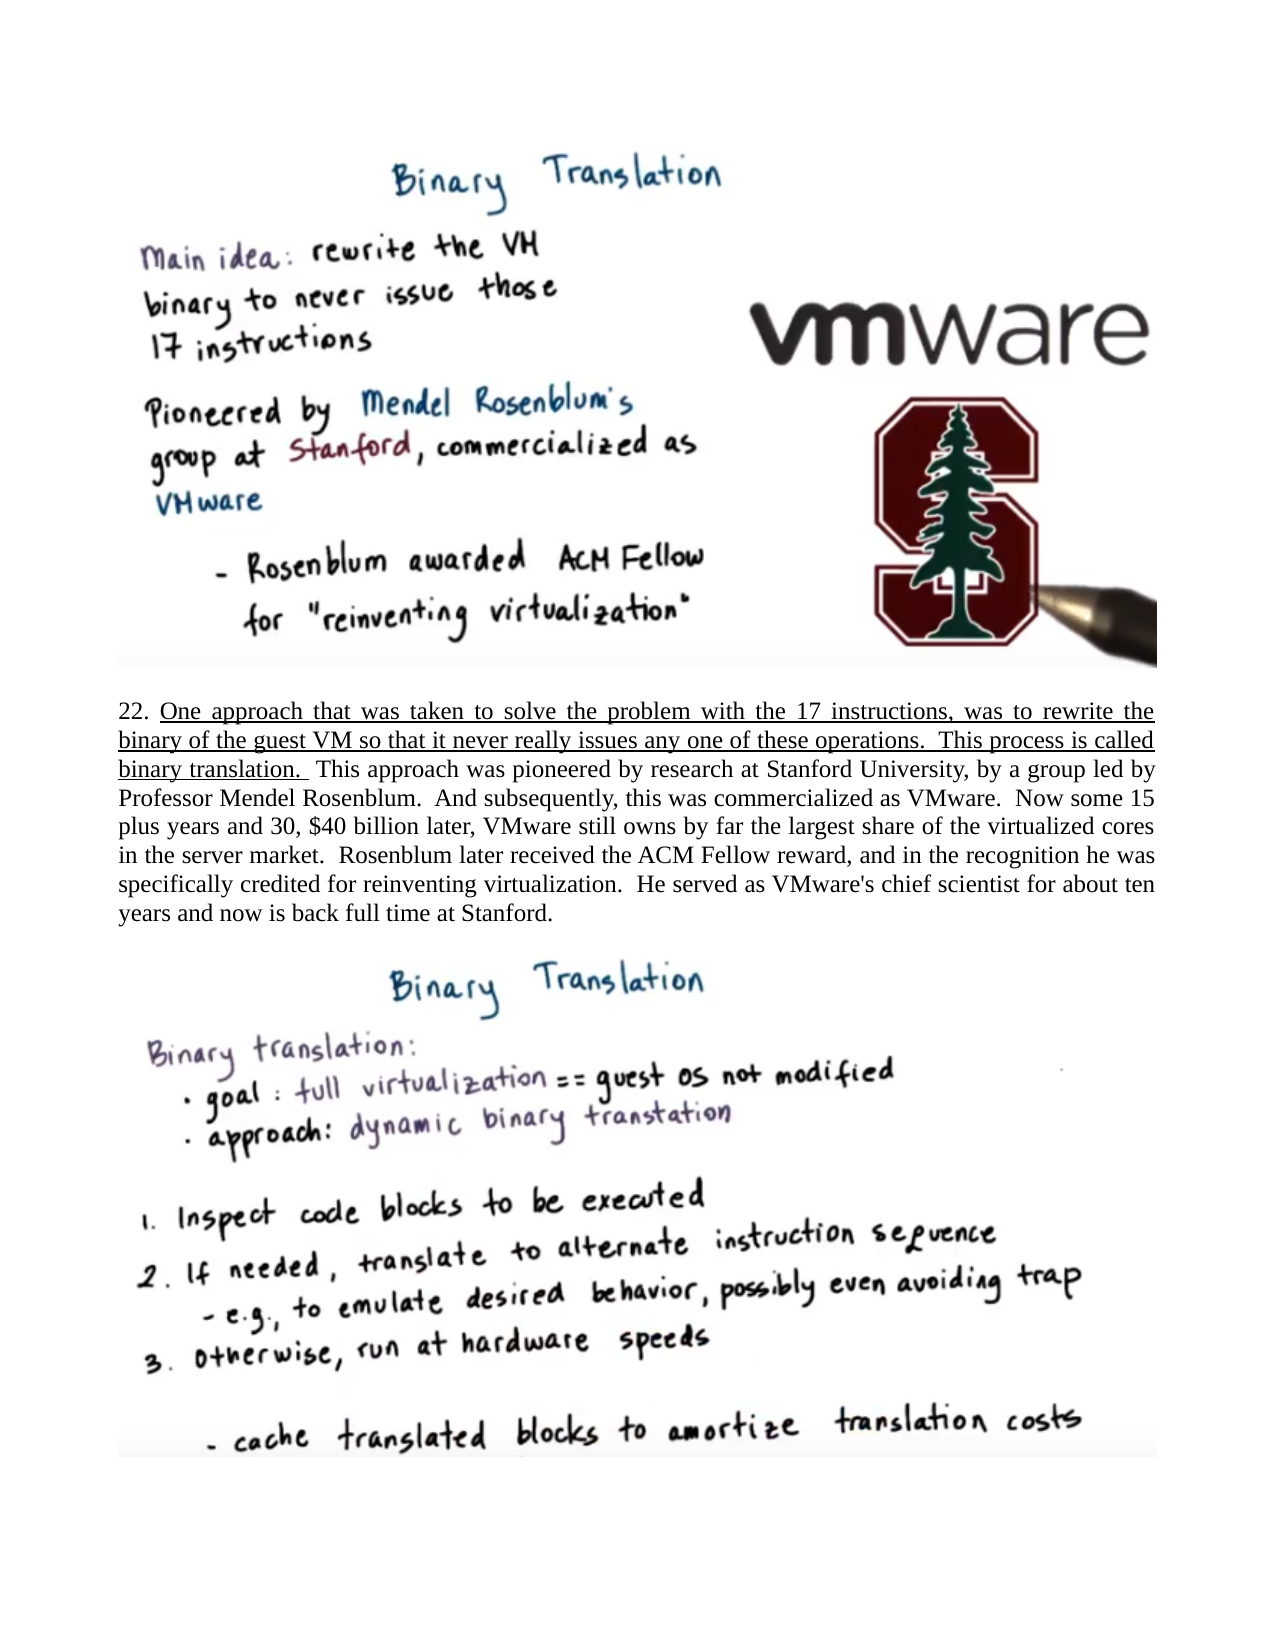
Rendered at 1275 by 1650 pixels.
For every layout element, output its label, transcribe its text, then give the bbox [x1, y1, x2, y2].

picture [118, 955, 1157, 1457]
picture [118, 146, 1157, 668]
text 22. One approach that was taken to solve the problem with the 17 instructions, was to rewrite the binary of the guest VM so that it never really issues any one of these operations. This process is called binary translation. This approach was pioneered by research at Stanford University, by a group led by Professor Mendel Rosenblum. And subsequently, this was commercialized as VMware. Now some 15 plus years and 30, $40 billion later, VMware still owns by far the largest share of the virtualized cores in the server market. Rosenblum later received the ACM Fellow reward, and in the recognition he was specifically credited for reinventing virtualization. He served as VMware's chief scientist for about ten years and now is back full time at Stanford. [118, 696, 1157, 926]
